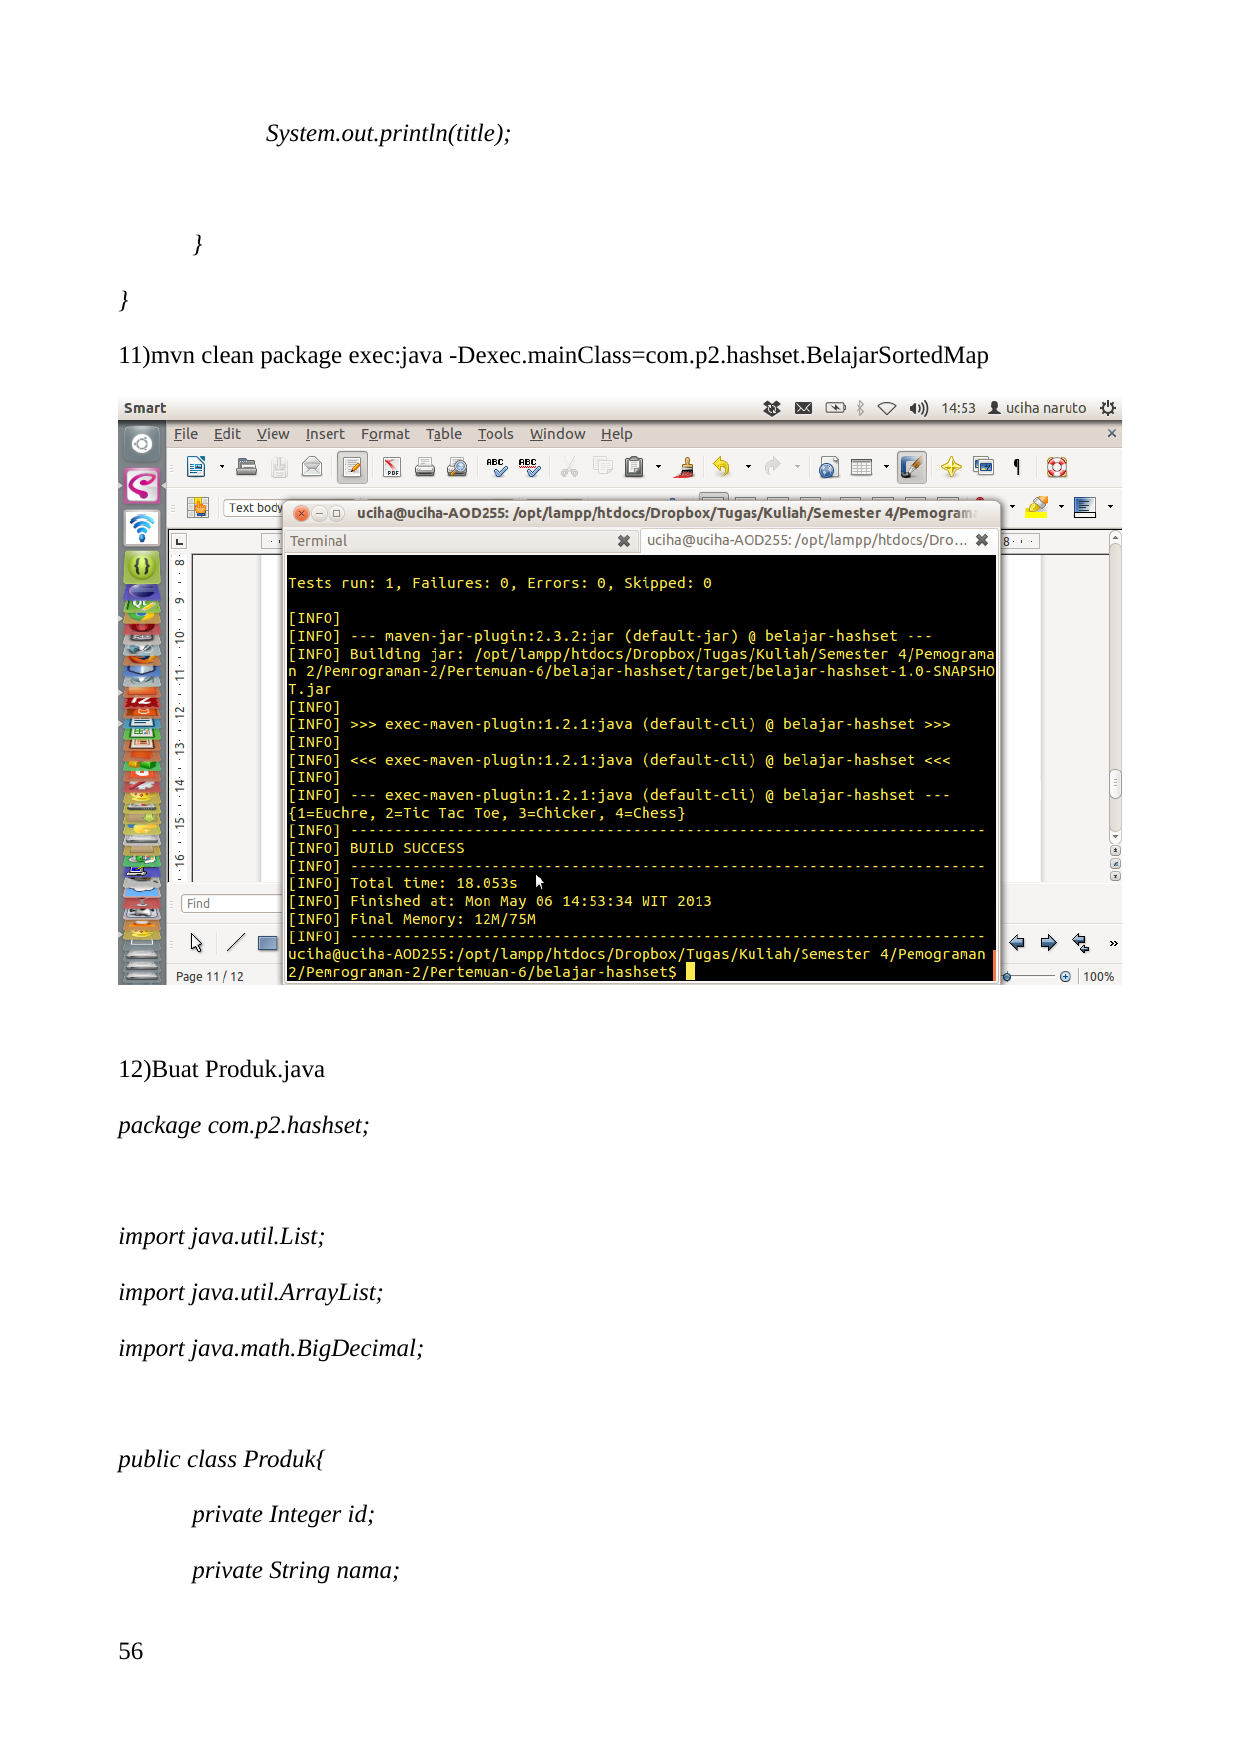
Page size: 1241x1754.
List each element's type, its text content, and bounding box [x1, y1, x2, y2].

text import java.util.ArrayList; [118, 1277, 1122, 1306]
text } [118, 229, 1122, 258]
picture [118, 396, 1123, 985]
text import java.util.List; [118, 1221, 1122, 1250]
text } [118, 285, 1122, 314]
text public class Produk{ [118, 1444, 1122, 1473]
list mvn clean package exec:java -Dexec.mainClass=com.p2.hashset.BelajarSortedMap [118, 341, 1122, 369]
text package com.p2.hashset; [118, 1110, 1122, 1139]
text System.out.println(title); [118, 118, 1122, 147]
text import java.math.BigDecimal; [118, 1333, 1122, 1361]
text private String nama; [118, 1555, 1122, 1584]
text private Integer id; [118, 1499, 1122, 1528]
list Buat Produk.java [118, 1054, 1122, 1083]
